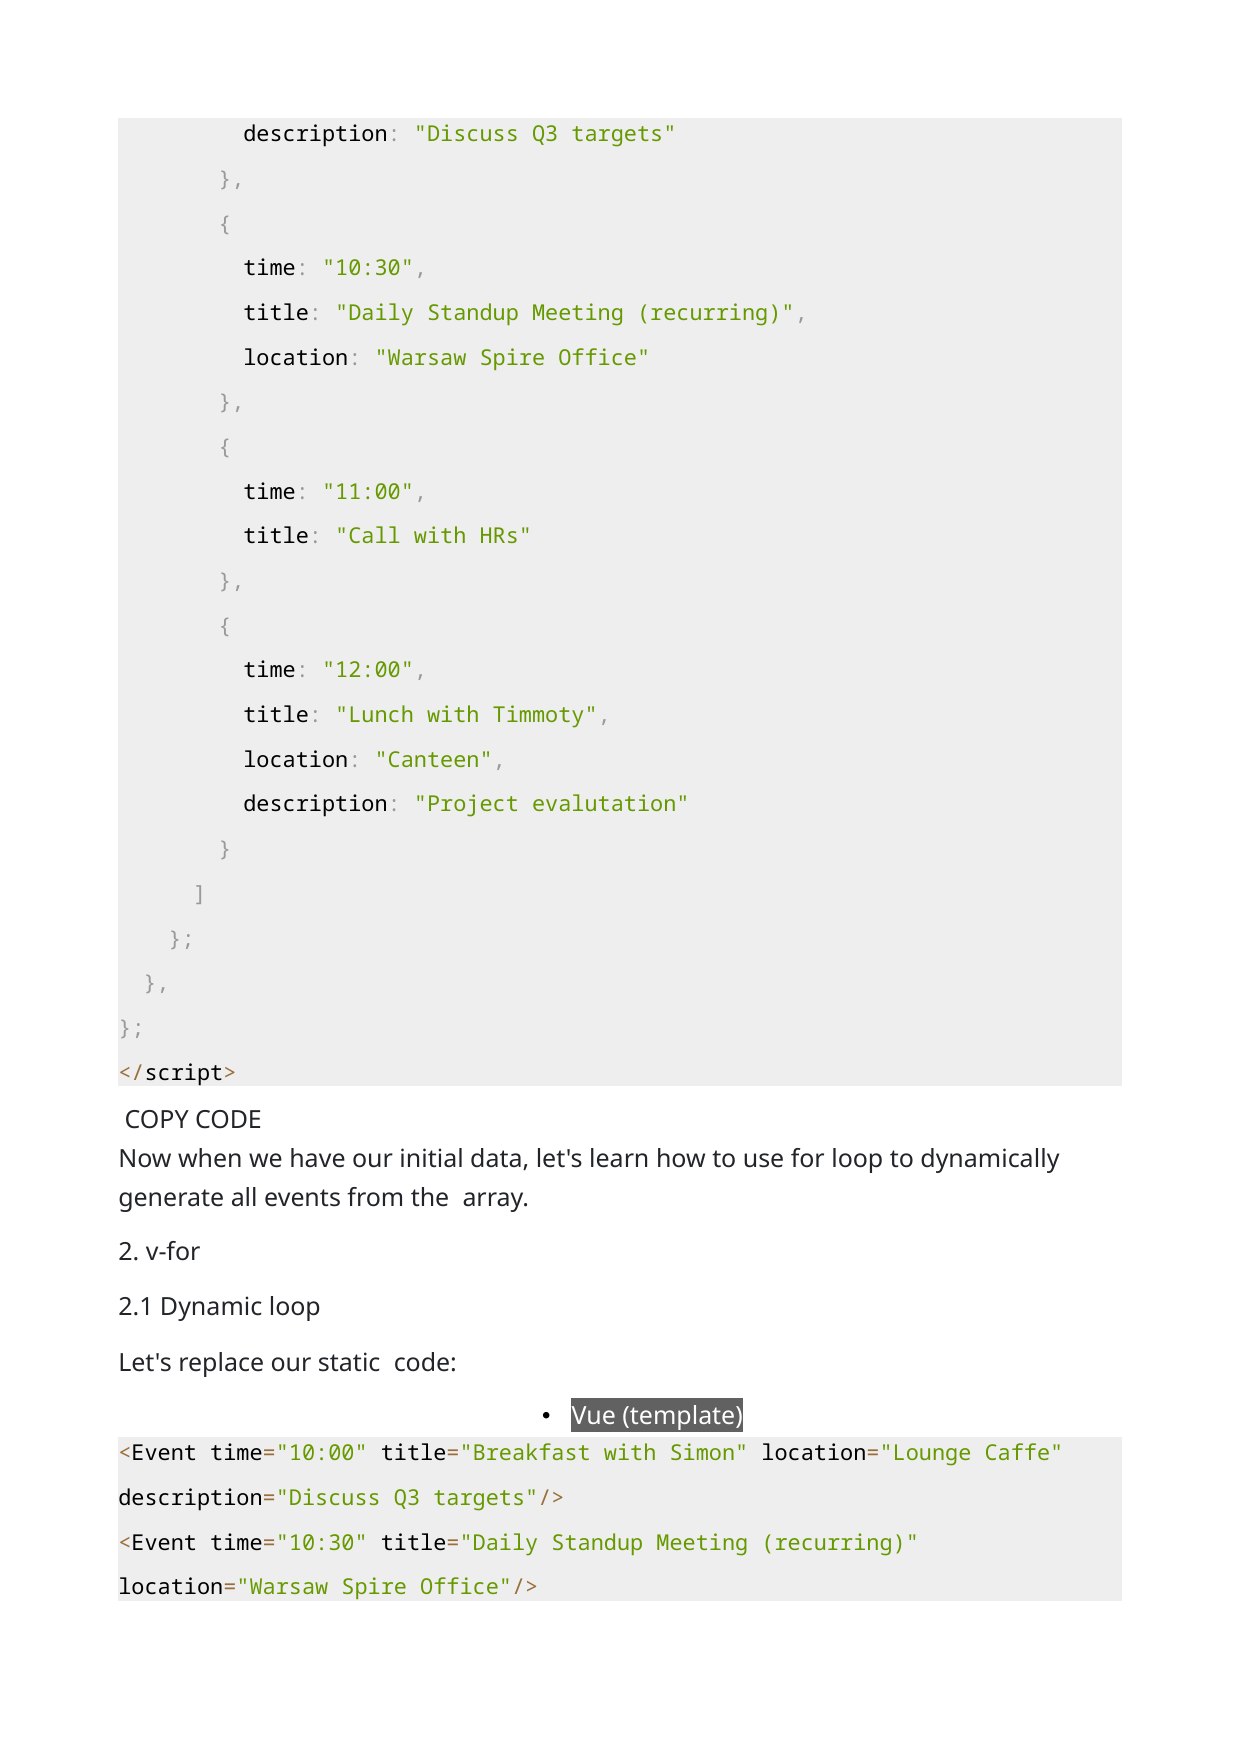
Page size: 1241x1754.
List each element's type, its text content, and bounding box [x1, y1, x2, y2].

text }, [118, 967, 1122, 997]
text <Event time="10:00" title="Breakfast with Simon" location="Lounge Caffe" description="Discuss Q3 targets"/> [118, 1437, 1122, 1512]
text location: "Canteen", [118, 744, 1122, 773]
text ] [118, 878, 1122, 908]
text location: "Warsaw Spire Office" [118, 342, 1122, 371]
text Now when we have our initial data, let's learn how to use for loop to dynamically generate all events from the array. [118, 1140, 1122, 1214]
text }, [118, 163, 1122, 193]
text </script> [118, 1057, 1122, 1086]
text { [118, 431, 1122, 461]
list Vue (template) [162, 1398, 1122, 1432]
text time: "12:00", [118, 654, 1122, 684]
subtitle 2.1 Dynamic loop [118, 1289, 1122, 1323]
text }, [118, 386, 1122, 416]
text <Event time="10:30" title="Daily Standup Meeting (recurring)" location="Warsaw Spire Office"/> [118, 1526, 1122, 1601]
text time: "11:00", [118, 476, 1122, 505]
text { [118, 610, 1122, 639]
text }; [118, 922, 1122, 952]
text Let's replace our static code: [118, 1344, 1122, 1378]
text title: "Lunch with Timmoty", [118, 699, 1122, 729]
text } [118, 833, 1122, 863]
text { [118, 207, 1122, 237]
text COPY CODE [118, 1101, 1122, 1135]
text description: "Discuss Q3 targets" [118, 118, 1122, 148]
text }; [118, 1012, 1122, 1042]
text }, [118, 565, 1122, 595]
text description: "Project evalutation" [118, 788, 1122, 818]
subtitle 2. v-for [118, 1233, 1122, 1267]
text title: "Call with HRs" [118, 520, 1122, 550]
text title: "Daily Standup Meeting (recurring)", [118, 297, 1122, 327]
text time: "10:30", [118, 252, 1122, 282]
